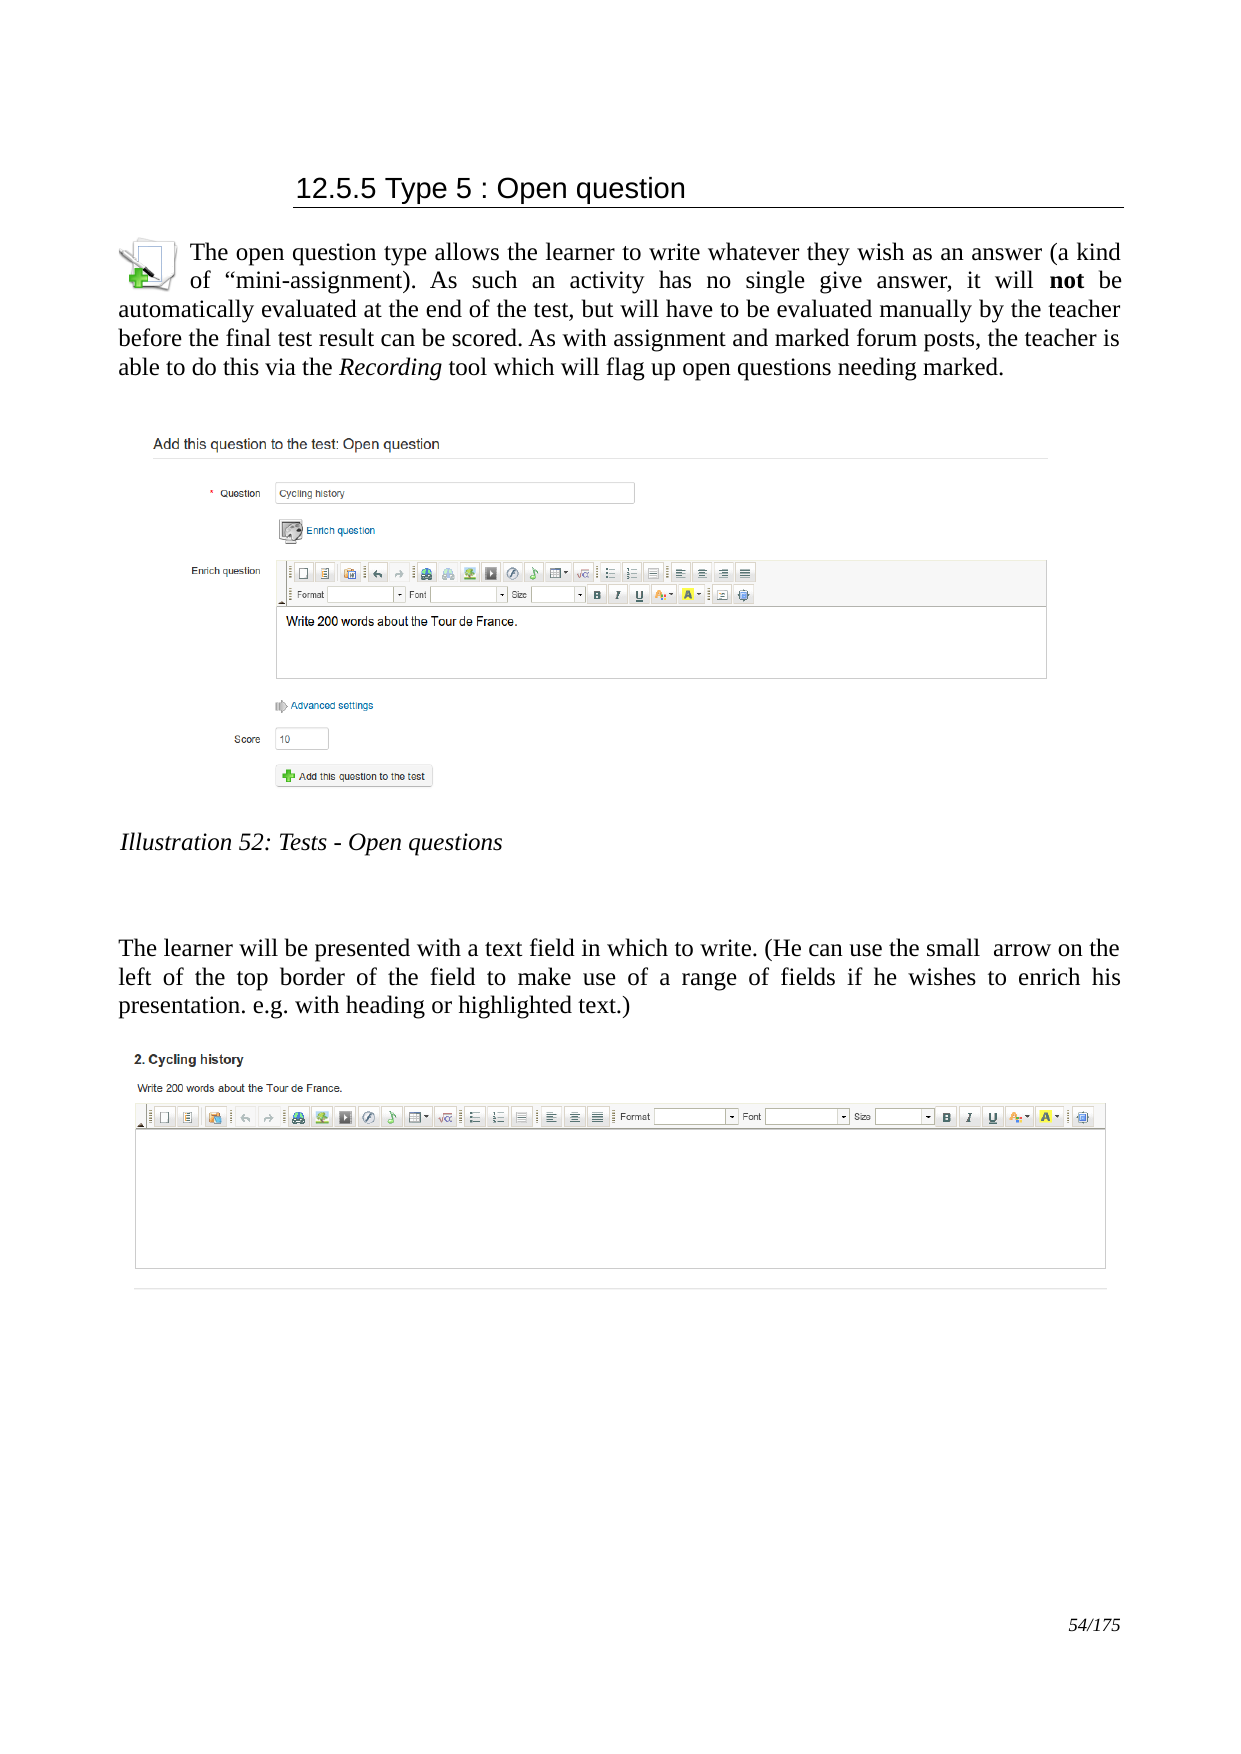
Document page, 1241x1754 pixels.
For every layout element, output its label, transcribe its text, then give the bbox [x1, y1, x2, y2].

picture [136, 428, 1075, 794]
picture [118, 1047, 1123, 1290]
picture [118, 233, 178, 293]
text Illustration 52: Tests - Open questions [120, 827, 1120, 856]
subtitle Type 5 : Open question [293, 172, 1124, 207]
text The open question type allows the learner to write whatever they wish as an answer (a kind of “mini-assignment). As such an activity has no single give answer, it will not be automatically evaluated at the end of the test, but will have to be evaluated manually by the teacher before the final test result can be scored. As with assignment and marked forum posts, the teacher is able to do this via the Recording tool which will flag up open questions needing marked. [118, 237, 1122, 381]
text The learner will be presented with a text field in which to write. (He can use the small arrow on the left of the top border of the field to make use of a range of fields if he wishes to enrich his presentation. e.g. with heading or highlighted text.) [118, 933, 1122, 1019]
